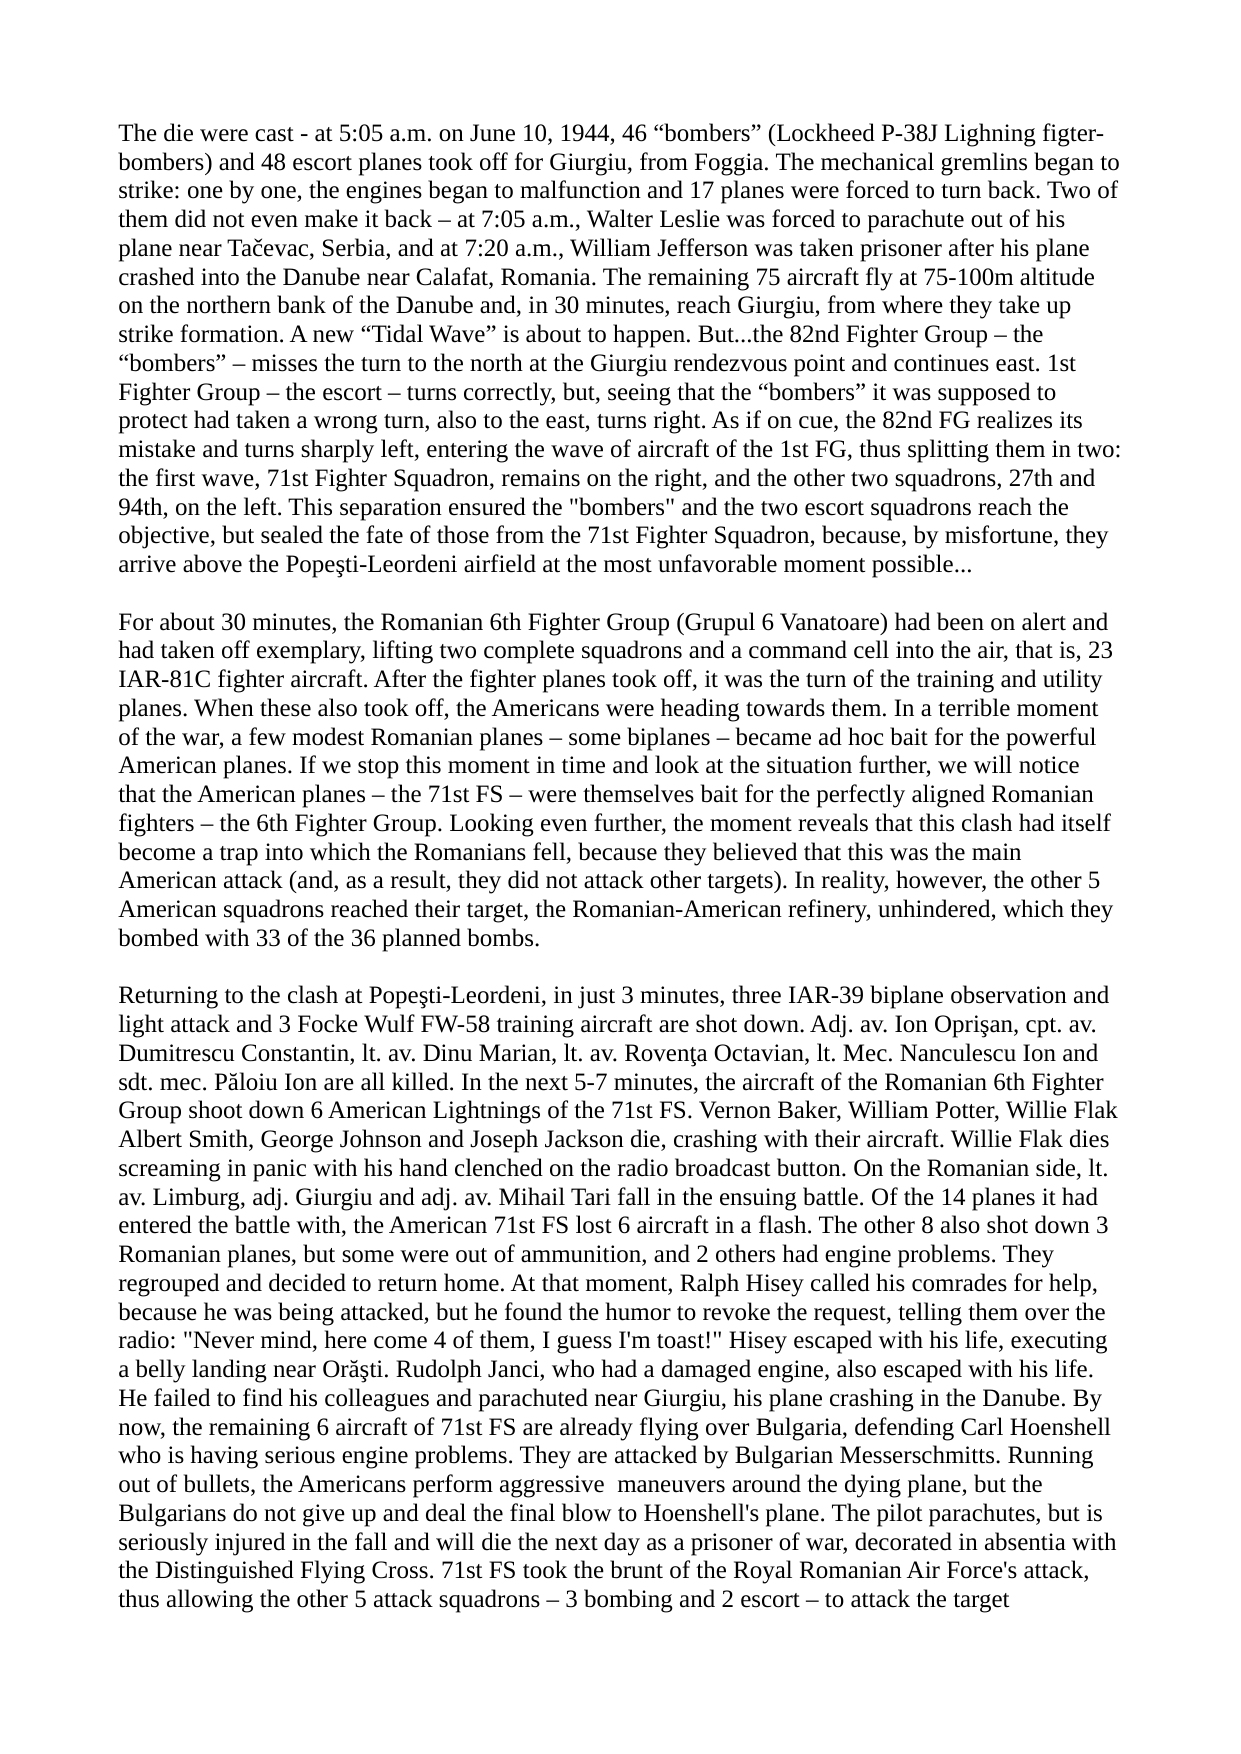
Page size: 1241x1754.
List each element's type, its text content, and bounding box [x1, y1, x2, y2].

text The die were cast - at 5:05 a.m. on June 10, 1944, 46 “bombers” (Lockheed P-38J Lighning figter-bombers) and 48 escort planes took off for Giurgiu, from Foggia. The mechanical gremlins began to strike: one by one, the engines began to malfunction and 17 planes were forced to turn back. Two of them did not even make it back – at 7:05 a.m., Walter Leslie was forced to parachute out of his plane near Tačevac, Serbia, and at 7:20 a.m., William Jefferson was taken prisoner after his plane crashed into the Danube near Calafat, Romania. The remaining 75 aircraft fly at 75-100m altitude on the northern bank of the Danube and, in 30 minutes, reach Giurgiu, from where they take up strike formation. A new “Tidal Wave” is about to happen. But...the 82nd Fighter Group – the “bombers” – misses the turn to the north at the Giurgiu rendezvous point and continues east. 1st Fighter Group – the escort – turns correctly, but, seeing that the “bombers” it was supposed to protect had taken a wrong turn, also to the east, turns right. As if on cue, the 82nd FG realizes its mistake and turns sharply left, entering the wave of aircraft of the 1st FG, thus splitting them in two: the first wave, 71st Fighter Squadron, remains on the right, and the other two squadrons, 27th and 94th, on the left. This separation ensured the "bombers" and the two escort squadrons reach the objective, but sealed the fate of those from the 71st Fighter Squadron, because, by misfortune, they arrive above the Popeşti-Leordeni airfield at the most unfavorable moment possible... [118, 118, 1122, 578]
text Returning to the clash at Popeşti-Leordeni, in just 3 minutes, three IAR-39 biplane observation and light attack and 3 Focke Wulf FW-58 training aircraft are shot down. Adj. av. Ion Oprişan, cpt. av. Dumitrescu Constantin, lt. av. Dinu Marian, lt. av. Rovenţa Octavian, lt. Mec. Nanculescu Ion and sdt. mec. Păloiu Ion are all killed. In the next 5-7 minutes, the aircraft of the Romanian 6th Fighter Group shoot down 6 American Lightnings of the 71st FS. Vernon Baker, William Potter, Willie Flak Albert Smith, George Johnson and Joseph Jackson die, crashing with their aircraft. Willie Flak dies screaming in panic with his hand clenched on the radio broadcast button. On the Romanian side, lt. av. Limburg, adj. Giurgiu and adj. av. Mihail Tari fall in the ensuing battle. Of the 14 planes it had entered the battle with, the American 71st FS lost 6 aircraft in a flash. The other 8 also shot down 3 Romanian planes, but some were out of ammunition, and 2 others had engine problems. They regrouped and decided to return home. At that moment, Ralph Hisey called his comrades for help, because he was being attacked, but he found the humor to revoke the request, telling them over the radio: "Never mind, here come 4 of them, I guess I'm toast!" Hisey escaped with his life, executing a belly landing near Orăşti. Rudolph Janci, who had a damaged engine, also escaped with his life. He failed to find his colleagues and parachuted near Giurgiu, his plane crashing in the Danube. By now, the remaining 6 aircraft of 71st FS are already flying over Bulgaria, defending Carl Hoenshell who is having serious engine problems. They are attacked by Bulgarian Messerschmitts. Running out of bullets, the Americans perform aggressive maneuvers around the dying plane, but the Bulgarians do not give up and deal the final blow to Hoenshell's plane. The pilot parachutes, but is seriously injured in the fall and will die the next day as a prisoner of war, decorated in absentia with the Distinguished Flying Cross. 71st FS took the brunt of the Royal Romanian Air Force's attack, thus allowing the other 5 attack squadrons – 3 bombing and 2 escort – to attack the target [118, 981, 1122, 1613]
text For about 30 minutes, the Romanian 6th Fighter Group (Grupul 6 Vanatoare) had been on alert and had taken off exemplary, lifting two complete squadrons and a command cell into the air, that is, 23 IAR-81C fighter aircraft. After the fighter planes took off, it was the turn of the training and utility planes. When these also took off, the Americans were heading towards them. In a terrible moment of the war, a few modest Romanian planes – some biplanes – became ad hoc bait for the powerful American planes. If we stop this moment in time and look at the situation further, we will notice that the American planes – the 71st FS – were themselves bait for the perfectly aligned Romanian fighters – the 6th Fighter Group. Looking even further, the moment reveals that this clash had itself become a trap into which the Romanians fell, because they believed that this was the main American attack (and, as a result, they did not attack other targets). In reality, however, the other 5 American squadrons reached their target, the Romanian-American refinery, unhindered, which they bombed with 33 of the 36 planned bombs. [118, 607, 1122, 952]
